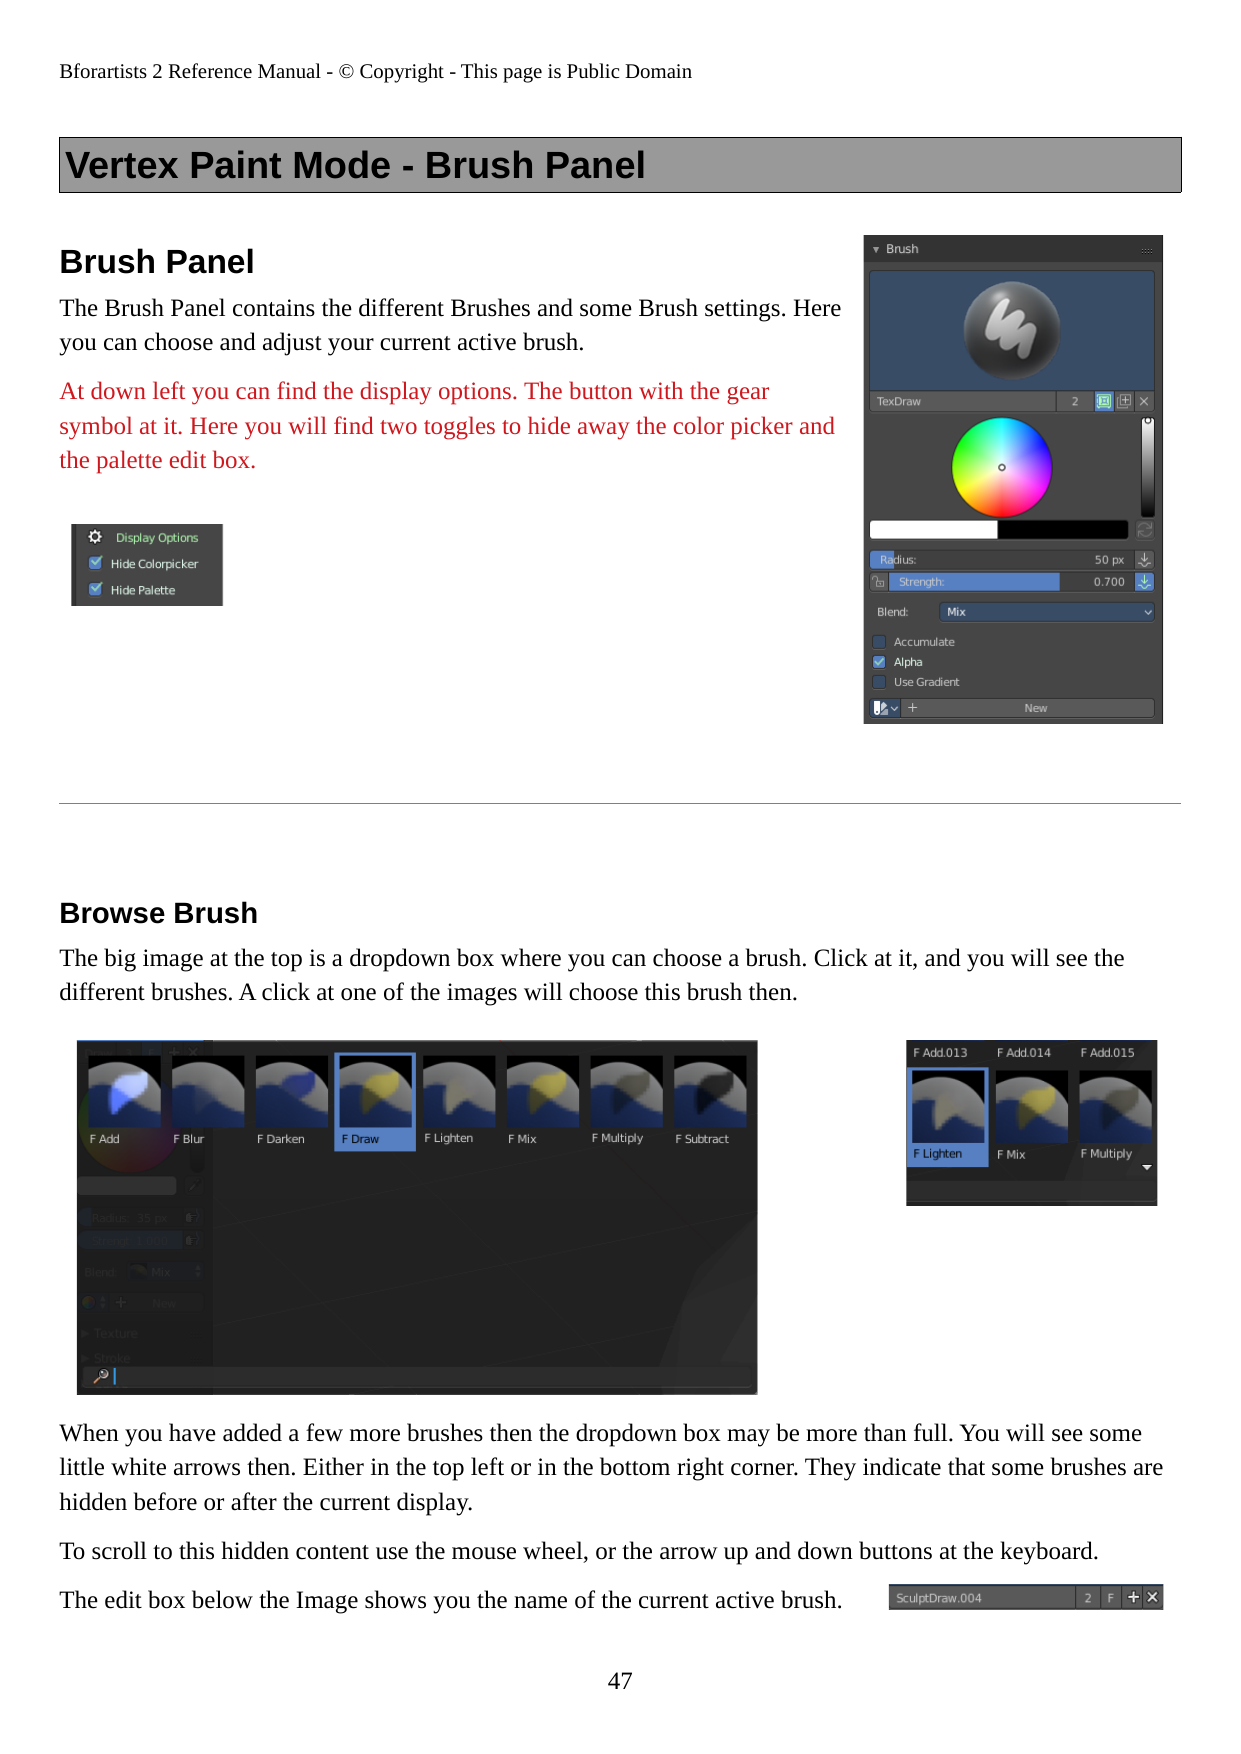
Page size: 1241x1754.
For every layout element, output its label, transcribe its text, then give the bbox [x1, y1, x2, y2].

text The Brush Panel contains the different Brushes and some Brush settings. Here you can choose and adjust your current active brush. [59, 293, 863, 356]
subtitle [1164, 242, 1181, 280]
text When you have added a few more brushes then the dropdown box may be more than full. You will see some little white arrows then. Either in the top left or in the bottom right corner. They indicate that some brushes are hidden before or after the current display. [59, 1026, 1181, 1515]
picture [76, 1040, 758, 1395]
picture [906, 1040, 1158, 1206]
text The edit box below the Image shows you the name of the current active brush. [59, 1585, 1181, 1613]
picture [863, 235, 1164, 724]
text At down left you can find the display options. The button with the gear symbol at it. Here you will find two toggles to hide away the color picker and the palette edit box. [59, 376, 863, 474]
text The big image at the top is a dropdown box where you can choose a brush. Click at it, and you will see the different brushes. A click at one of the images will choose this brush then. [59, 943, 1181, 1006]
text To scroll to this hidden content use the mouse wheel, or the arrow up and down buttons at the keyboard. [59, 1536, 1181, 1564]
picture [71, 524, 224, 606]
subtitle Brush Panel [59, 242, 863, 280]
picture [888, 1584, 1164, 1610]
table_header Vertex Paint Mode - Brush Panel [60, 138, 1181, 192]
subtitle Browse Brush [59, 896, 1181, 930]
